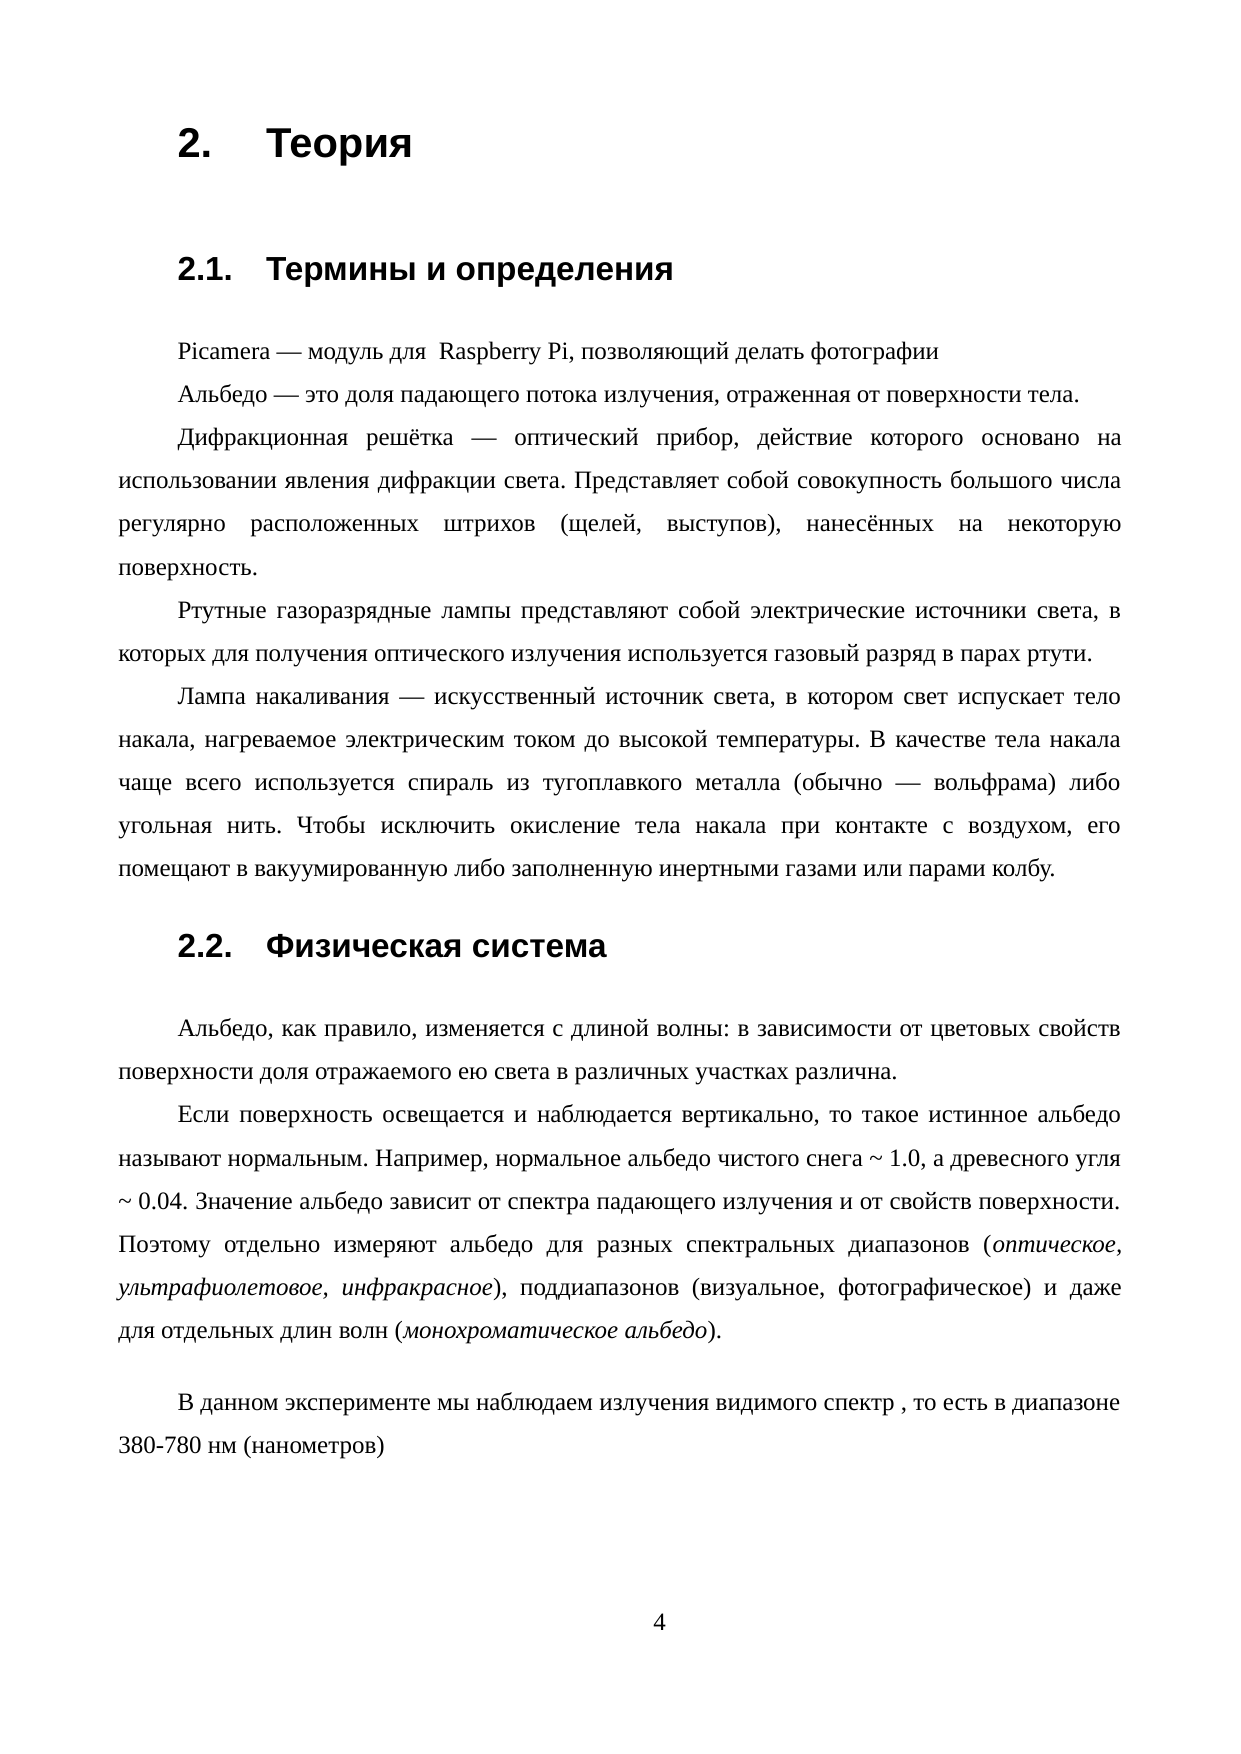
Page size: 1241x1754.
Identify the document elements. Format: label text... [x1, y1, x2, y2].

text 380-780 нм (нанометров) [118, 1430, 1122, 1459]
subtitle Термины и определения [118, 249, 1122, 287]
subtitle Физическая система [118, 926, 1122, 964]
text Ртутные газоразрядные лампы представляют собой электрические источники света, в которых для получения оптического излучения используется газовый разряд в парах ртути. [118, 595, 1122, 667]
text Альбедо — это доля падающего потока излучения, отраженная от поверхности тела. [118, 379, 1122, 408]
text Дифракционная решётка — оптический прибор, действие которого основано на использовании явления дифракции света. Представляет собой совокупность большого числа регулярно расположенных штрихов (щелей, выступов), нанесённых на некоторую поверхность. [118, 422, 1122, 580]
text В данном эксперименте мы наблюдаем излучения видимого спектр , то есть в диапазоне [118, 1387, 1122, 1416]
text Лампа накаливания — искусственный источник света, в котором свет испускает тело накала, нагреваемое электрическим током до высокой температуры. В качестве тела накала чаще всего используется спираль из тугоплавкого металла (обычно — вольфрама) либо угольная нить. Чтобы исключить окисление тела накала при контакте с воздухом, его помещают в вакуумированную либо заполненную инертными газами или парами колбу. [118, 681, 1122, 882]
subtitle Теория [118, 118, 1122, 166]
text Picamera — модуль для Raspberry Pi, позволяющий делать фотографии [118, 336, 1122, 365]
text Если поверхность освещается и наблюдается вертикально, то такое истинное альбедо называют нормальным. Например, нормальное альбедо чистого снега ~ 1.0, а древесного угля ~ 0.04. Значение альбедо зависит от спектра падающего излучения и от свойств поверхности. Поэтому отдельно измеряют альбедо для разных спектральных диапазонов (оптическое, ультрафиолетовое, инфракрасное), поддиапазонов (визуальное, фотографическое) и даже для отдельных длин волн (монохроматическое альбедо). [118, 1099, 1122, 1344]
text Альбедо, как правило, изменяется с длиной волны: в зависимости от цветовых свойств поверхности доля отражаемого ею света в различных участках различна. [118, 1013, 1122, 1085]
